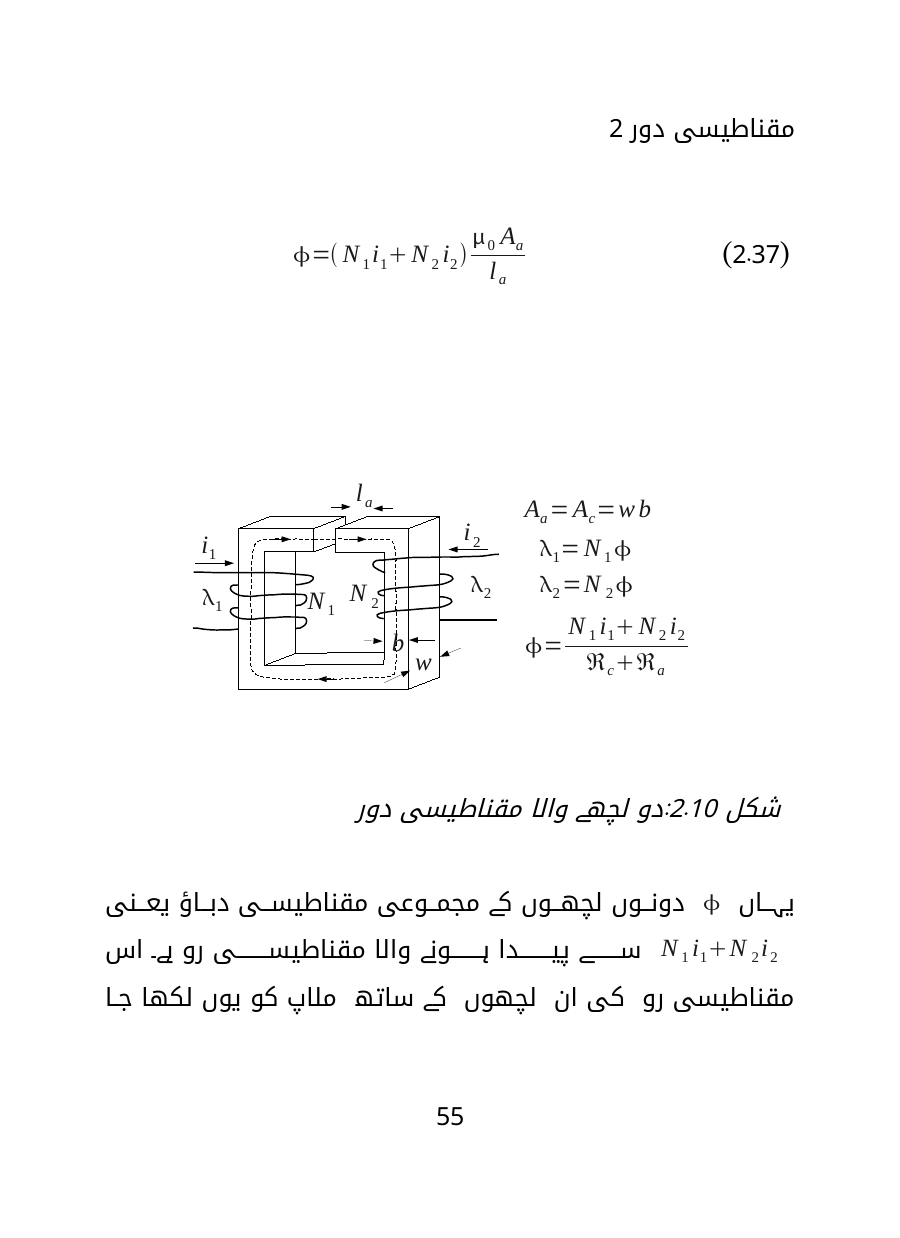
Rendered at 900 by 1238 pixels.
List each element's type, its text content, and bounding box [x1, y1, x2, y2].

table_header (2.37) [705, 216, 795, 307]
text شکل 2.10:دو لچھے والا مقناطیسی دور [120, 400, 780, 833]
text یہاںدونوں لچھوں کے مجموعی مقناطیسی دباؤ یعنی سے پیدا ہونے والا مقناطیسی رو ہے۔ اس مقناطیسی رو کی ان لچھوں کے ساتھ ملاپ کو یوں لکھا جا سکتا ہے [105, 879, 795, 1021]
table_header [105, 216, 704, 307]
